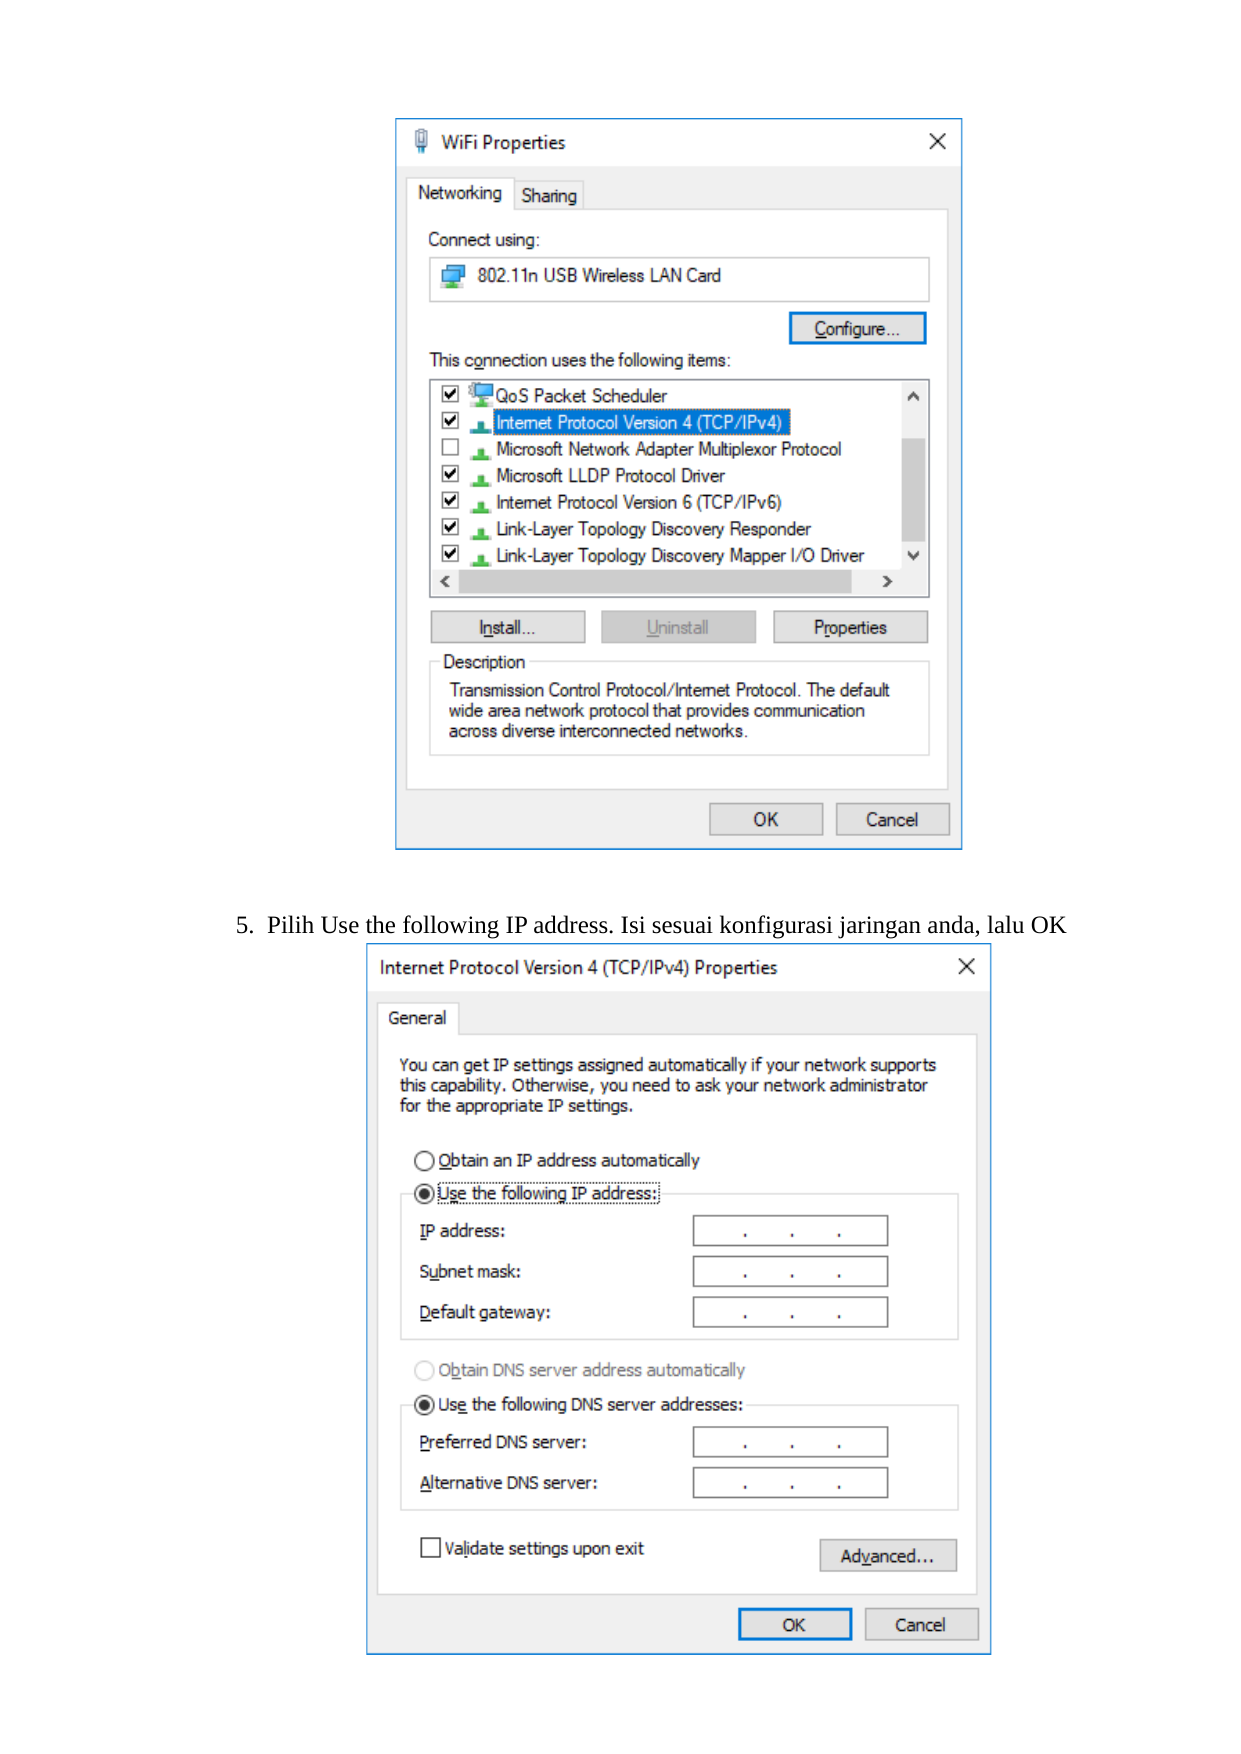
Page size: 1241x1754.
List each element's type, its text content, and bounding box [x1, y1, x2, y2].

picture [395, 118, 963, 850]
text 5. Pilih Use the following IP address. Isi sesuai konfigurasi jaringan anda, lalu OK [236, 911, 1122, 939]
picture [366, 943, 992, 1655]
